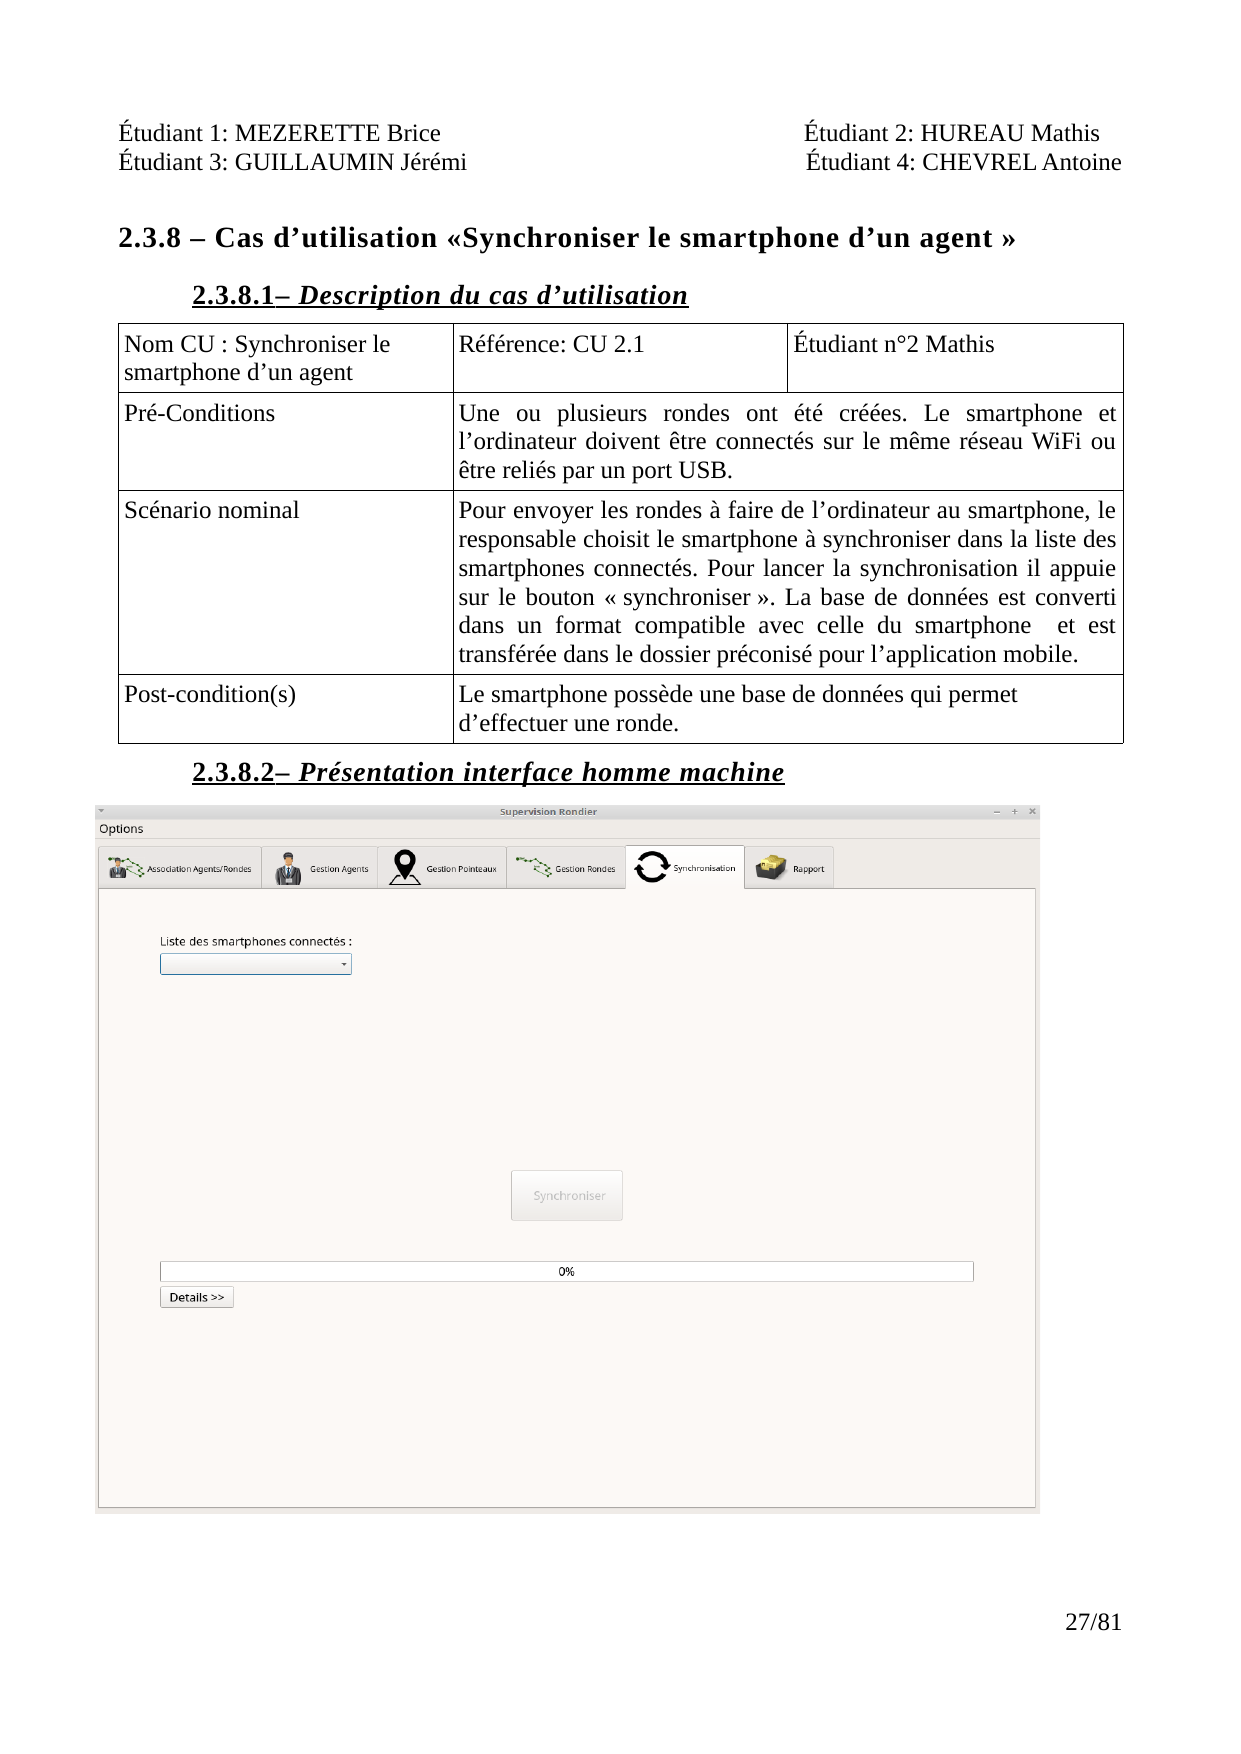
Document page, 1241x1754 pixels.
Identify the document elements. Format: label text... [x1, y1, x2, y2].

table_cell Post-condition(s) [119, 675, 453, 743]
table_header Nom CU : Synchroniser le smartphone d’un agent [119, 324, 453, 392]
table_header Référence: CU 2.1 [454, 324, 787, 392]
table_cell Pour envoyer les rondes à faire de l’ordinateur au smartphone, le responsable choisit le smartphone à synchroniser dans la liste des smartphones connectés. Pour lancer la synchronisation il appuie sur le bouton « synchroniser ». La base de données est converti dans un format compatible avec celle du smartphone et est transférée dans le dossier préconisé pour l’application mobile. [454, 491, 1123, 674]
table_cell Le smartphone possède une base de données qui permet d’effectuer une ronde. [454, 675, 1123, 743]
table_cell Une ou plusieurs rondes ont été créées. Le smartphone et l’ordinateur doivent être connectés sur le même réseau WiFi ou être reliés par un port USB. [454, 393, 1123, 490]
subtitle 2.3.8.1– Description du cas d’utilisation [118, 278, 1122, 310]
table_cell Scénario nominal [119, 491, 453, 674]
picture [95, 805, 1040, 1514]
subtitle 2.3.8.2– Présentation interface homme machine [118, 755, 1122, 787]
subtitle 2.3.8 – Cas d’utilisation «Synchroniser le smartphone d’un agent » [118, 220, 1122, 253]
table_cell Pré-Conditions [119, 393, 453, 490]
table_header Étudiant n°2 Mathis [788, 324, 1123, 392]
